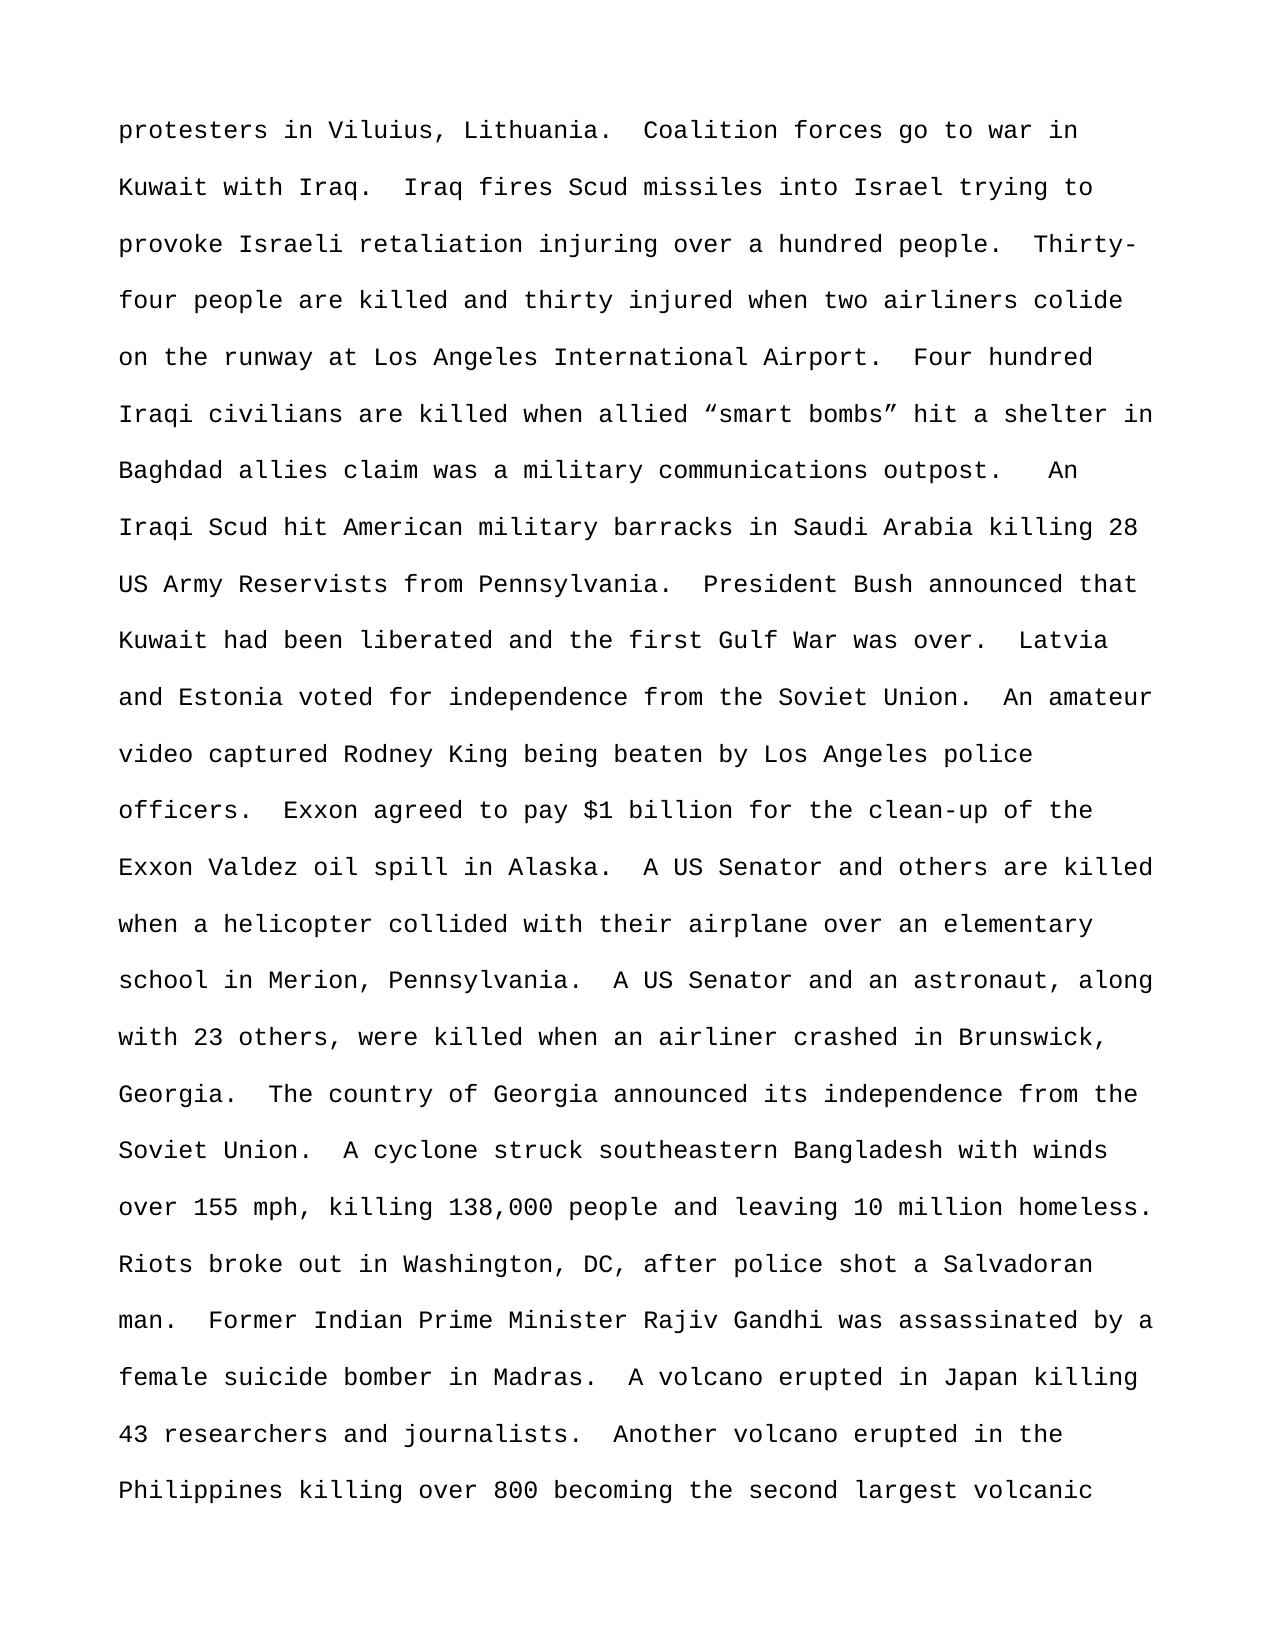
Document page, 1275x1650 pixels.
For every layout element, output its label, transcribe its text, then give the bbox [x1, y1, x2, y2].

text protesters in Viluius, Lithuania. Coalition forces go to war in Kuwait with Iraq. Iraq fires Scud missiles into Israel trying to provoke Israeli retaliation injuring over a hundred people. Thirty-four people are killed and thirty injured when two airliners colide on the runway at Los Angeles International Airport. Four hundred Iraqi civilians are killed when allied “smart bombs” hit a shelter in Baghdad allies claim was a military communications outpost. An Iraqi Scud hit American military barracks in Saudi Arabia killing 28 US Army Reservists from Pennsylvania. President Bush announced that Kuwait had been liberated and the first Gulf War was over. Latvia and Estonia voted for independence from the Soviet Union. An amateur video captured Rodney King being beaten by Los Angeles police officers. Exxon agreed to pay $1 billion for the clean-up of the Exxon Valdez oil spill in Alaska. A US Senator and others are killed when a helicopter collided with their airplane over an elementary school in Merion, Pennsylvania. A US Senator and an astronaut, along with 23 others, were killed when an airliner crashed in Brunswick, Georgia. The country of Georgia announced its independence from the Soviet Union. A cyclone struck southeastern Bangladesh with winds over 155 mph, killing 138,000 people and leaving 10 million homeless. Riots broke out in Washington, DC, after police shot a Salvadoran man. Former Indian Prime Minister Rajiv Gandhi was assassinated by a female suicide bomber in Madras. A volcano erupted in Japan killing 43 researchers and journalists. Another volcano erupted in the Philippines killing over 800 becoming the second largest volcanic [118, 118, 1157, 1506]
